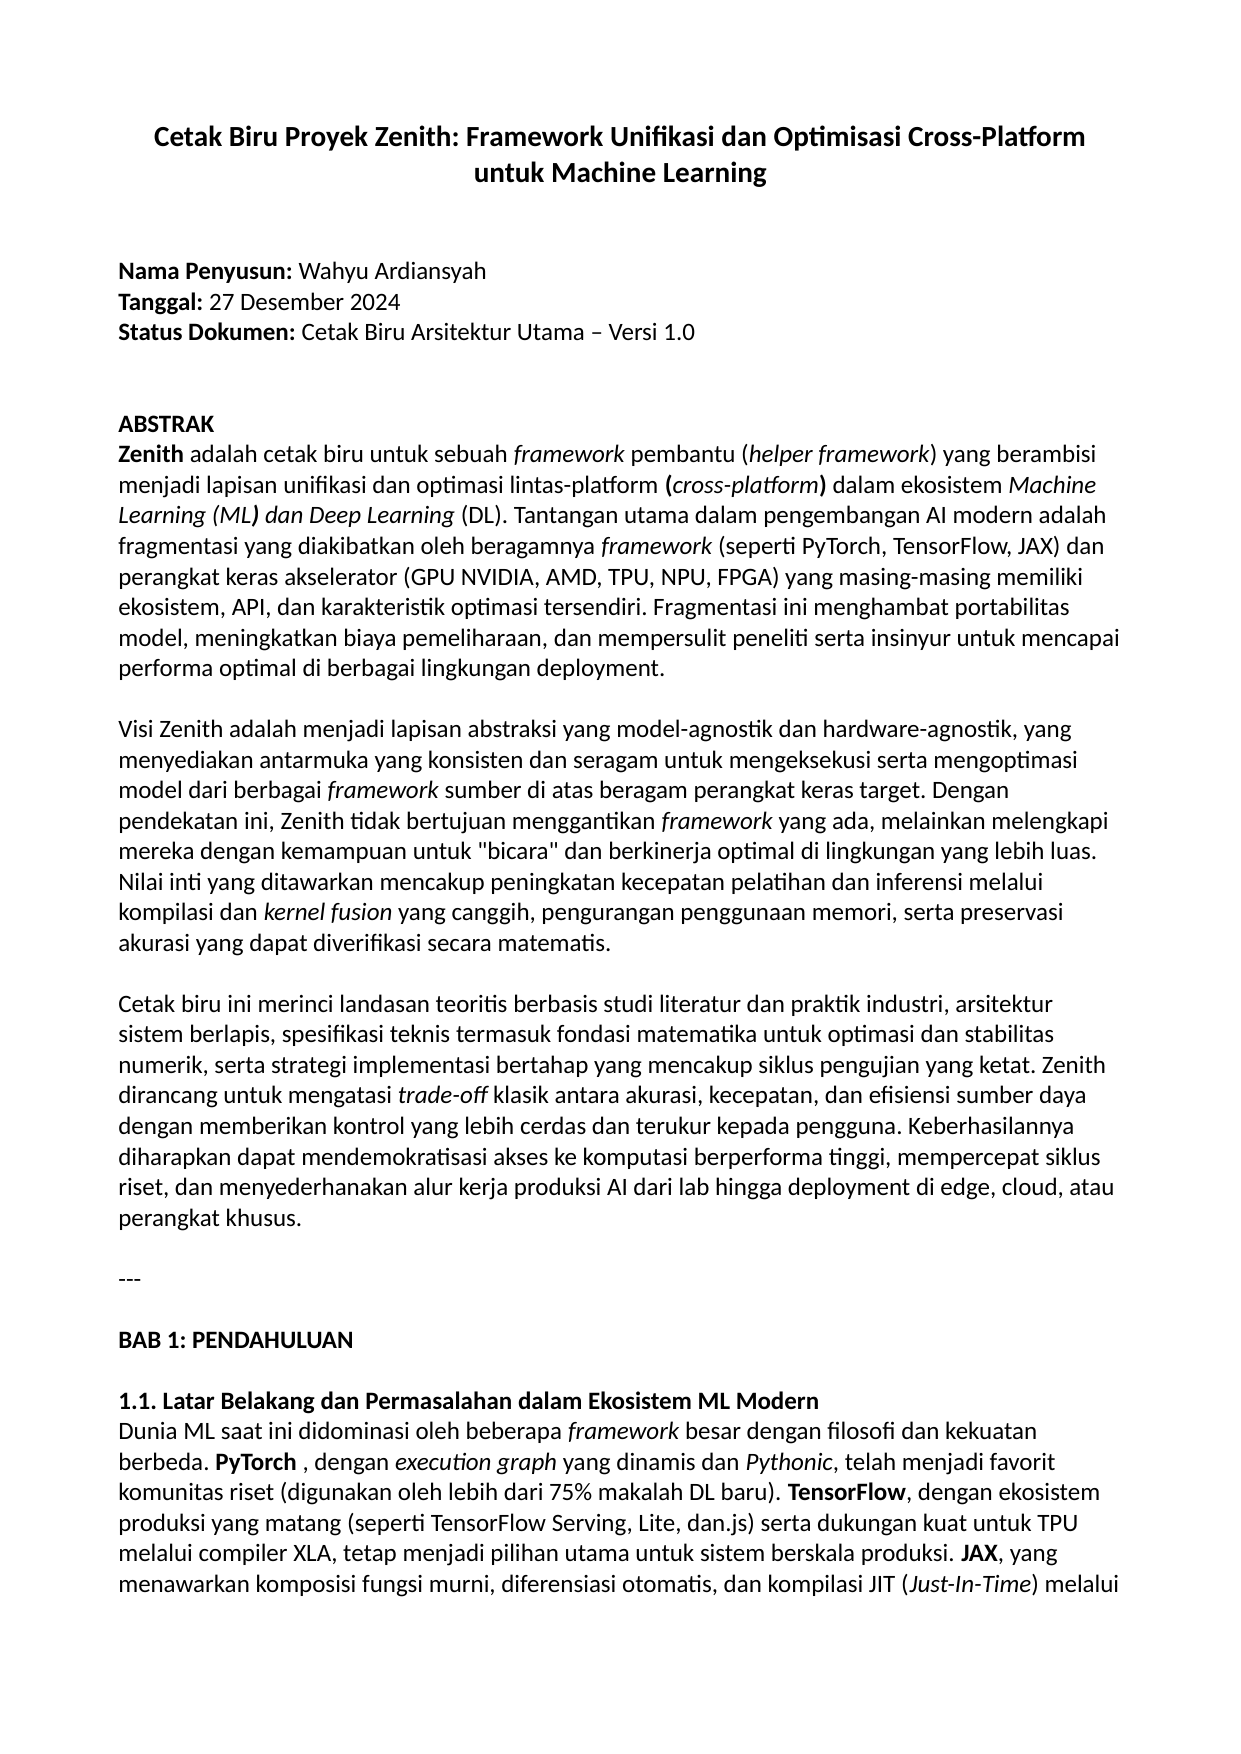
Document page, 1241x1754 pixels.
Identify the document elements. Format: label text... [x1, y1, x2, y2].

text ABSTRAK [118, 408, 1122, 439]
text Zenith adalah cetak biru untuk sebuah framework pembantu (helper framework) yang berambisi menjadi lapisan unifikasi dan optimasi lintas-platform (cross-platform) dalam ekosistem Machine Learning (ML) dan Deep Learning (DL). Tantangan utama dalam pengembangan AI modern adalah fragmentasi yang diakibatkan oleh beragamnya framework (seperti PyTorch, TensorFlow, JAX) dan perangkat keras akselerator (GPU NVIDIA, AMD, TPU, NPU, FPGA) yang masing-masing memiliki ekosistem, API, dan karakteristik optimasi tersendiri. Fragmentasi ini menghambat portabilitas model, meningkatkan biaya pemeliharaan, dan mempersulit peneliti serta insinyur untuk mencapai performa optimal di berbagai lingkungan deployment. [118, 439, 1122, 683]
text Tanggal: 27 Desember 2024 [118, 286, 1122, 317]
text Cetak biru ini merinci landasan teoritis berbasis studi literatur dan praktik industri, arsitektur sistem berlapis, spesifikasi teknis termasuk fondasi matematika untuk optimasi dan stabilitas numerik, serta strategi implementasi bertahap yang mencakup siklus pengujian yang ketat. Zenith dirancang untuk mengatasi trade-off klasik antara akurasi, kecepatan, dan efisiensi sumber daya dengan memberikan kontrol yang lebih cerdas dan terukur kepada pengguna. Keberhasilannya diharapkan dapat mendemokratisasi akses ke komputasi berperforma tinggi, mempercepat siklus riset, dan menyederhanakan alur kerja produksi AI dari lab hingga deployment di edge, cloud, atau perangkat khusus. [118, 988, 1122, 1232]
text Dunia ML saat ini didominasi oleh beberapa framework besar dengan filosofi dan kekuatan berbeda. PyTorch , dengan execution graph yang dinamis dan Pythonic, telah menjadi favorit komunitas riset (digunakan oleh lebih dari 75% makalah DL baru). TensorFlow, dengan ekosistem produksi yang matang (seperti TensorFlow Serving, Lite, dan.js) serta dukungan kuat untuk TPU melalui compiler XLA, tetap menjadi pilihan utama untuk sistem berskala produksi. JAX, yang menawarkan komposisi fungsi murni, diferensiasi otomatis, dan kompilasi JIT (Just-In-Time) melalui [118, 1415, 1122, 1598]
text Status Dokumen: Cetak Biru Arsitektur Utama – Versi 1.0 [118, 317, 1122, 347]
text Visi Zenith adalah menjadi lapisan abstraksi yang model-agnostik dan hardware-agnostik, yang menyediakan antarmuka yang konsisten dan seragam untuk mengeksekusi serta mengoptimasi model dari berbagai framework sumber di atas beragam perangkat keras target. Dengan pendekatan ini, Zenith tidak bertujuan menggantikan framework yang ada, melainkan melengkapi mereka dengan kemampuan untuk "bicara" dan berkinerja optimal di lingkungan yang lebih luas. Nilai inti yang ditawarkan mencakup peningkatan kecepatan pelatihan dan inferensi melalui kompilasi dan kernel fusion yang canggih, pengurangan penggunaan memori, serta preservasi akurasi yang dapat diverifikasi secara matematis. [118, 713, 1122, 957]
text Nama Penyusun: Wahyu Ardiansyah [118, 256, 1122, 286]
text BAB 1: PENDAHULUAN [118, 1324, 1122, 1354]
text --- [118, 1263, 1122, 1293]
text 1.1. Latar Belakang dan Permasalahan dalam Ekosistem ML Modern [118, 1385, 1122, 1415]
text Cetak Biru Proyek Zenith: Framework Unifikasi dan Optimisasi Cross-Platform untuk Machine Learning [118, 118, 1122, 225]
